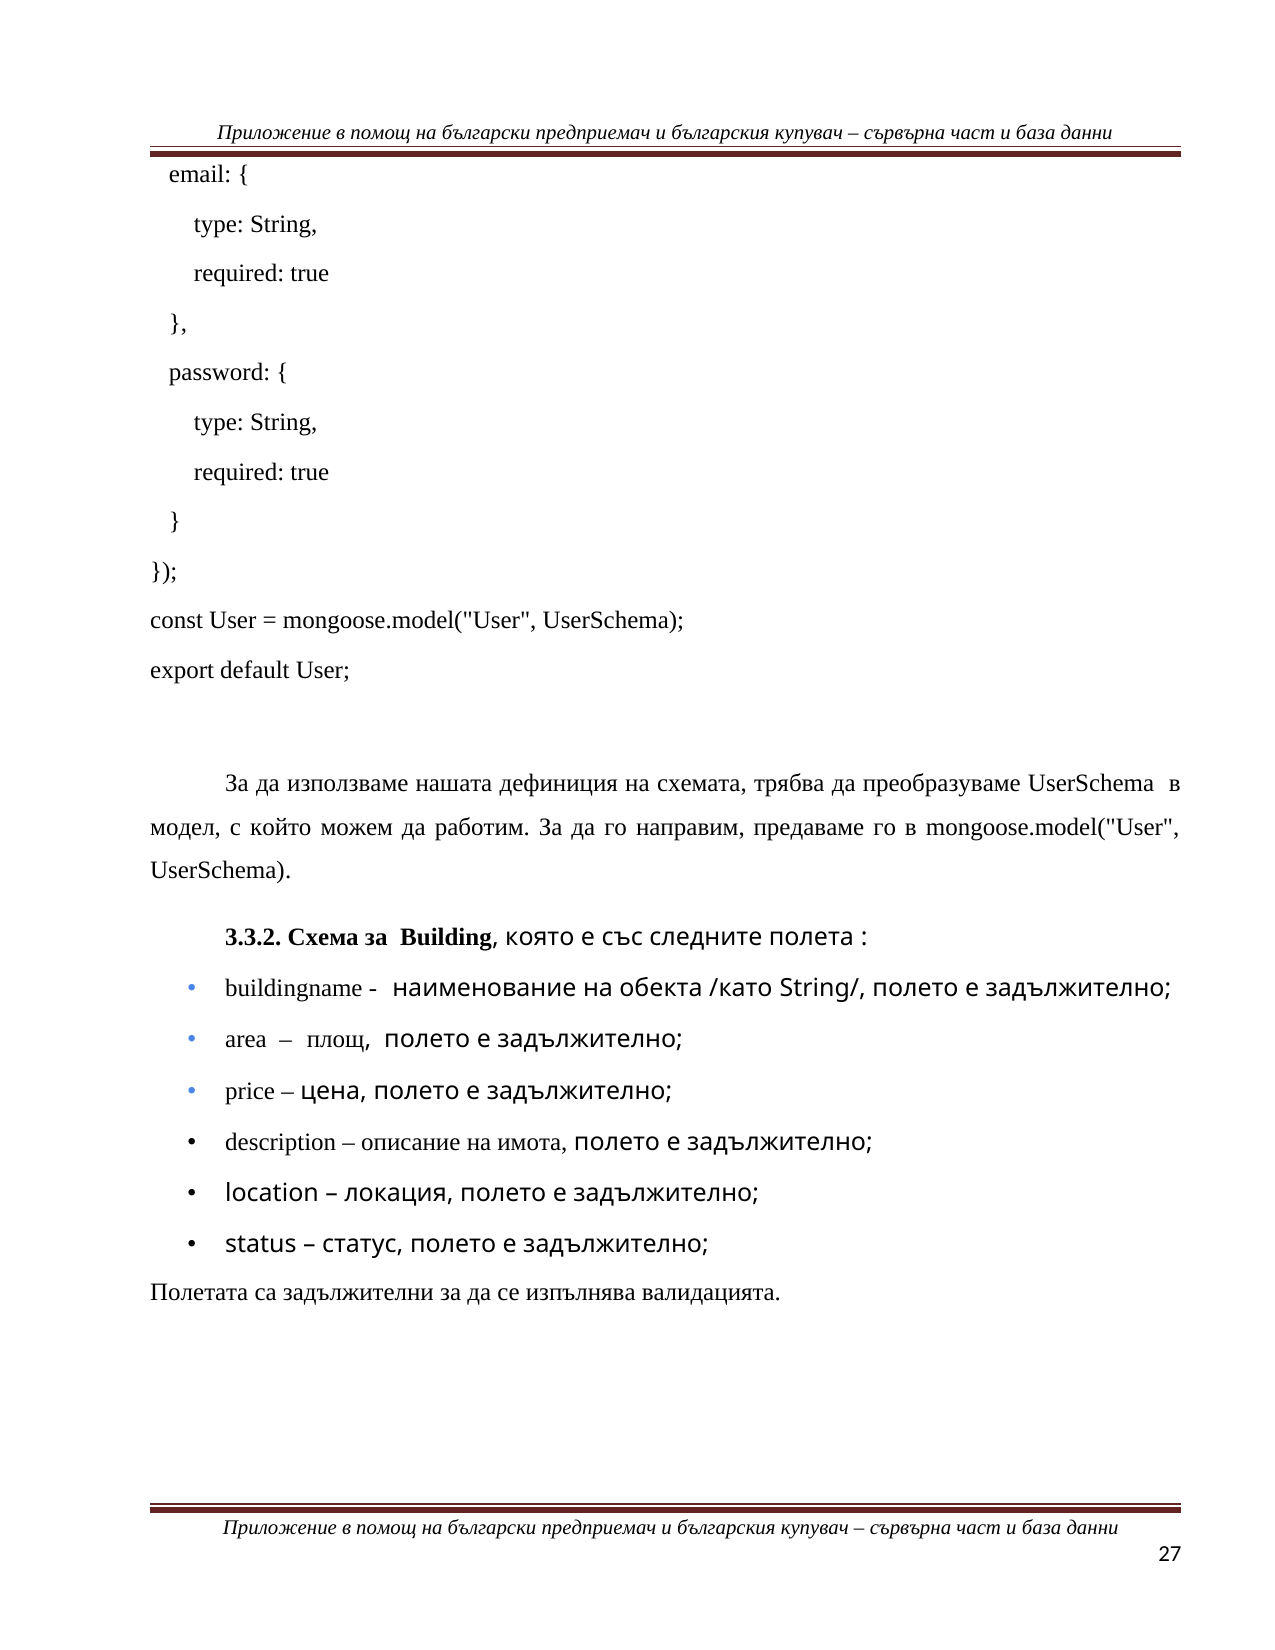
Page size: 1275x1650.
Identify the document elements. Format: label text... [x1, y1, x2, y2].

text }, [150, 308, 1181, 337]
text required: true [150, 457, 1181, 485]
list area – площ, полето е задължително; [187, 1021, 1181, 1055]
list location – локация, полето е задължително; [187, 1174, 1181, 1209]
text }); [150, 556, 1181, 584]
text export default User; [150, 655, 1181, 684]
text type: String, [150, 209, 1181, 237]
text password: { [150, 357, 1181, 386]
text const User = mongoose.model("User", UserSchema); [150, 605, 1181, 634]
text За да използваме нашата дефиниция на схемата, трябва да преобразуваме UserSchema в модел, с който можем да работим. За да го направим, предаваме го в mongoose.model("User", UserSchema). [150, 768, 1181, 883]
list buildingname - наименование на обекта /като String/, полето е задължително; [187, 970, 1181, 1004]
list status – статус, полето е задължително; [187, 1226, 1181, 1260]
text required: true [150, 258, 1181, 287]
list description – описание на имота, полето е задължително; [187, 1123, 1181, 1158]
text Полетата са задължителни за да се изпълнява валидацията. [150, 1277, 1181, 1305]
text email: { [150, 159, 1181, 188]
text } [150, 506, 1181, 535]
text 3.3.2. Схема за Building, която е със следните полета : [150, 919, 1181, 953]
list price – цена, полето е задължително; [187, 1072, 1181, 1107]
text type: String, [150, 407, 1181, 436]
